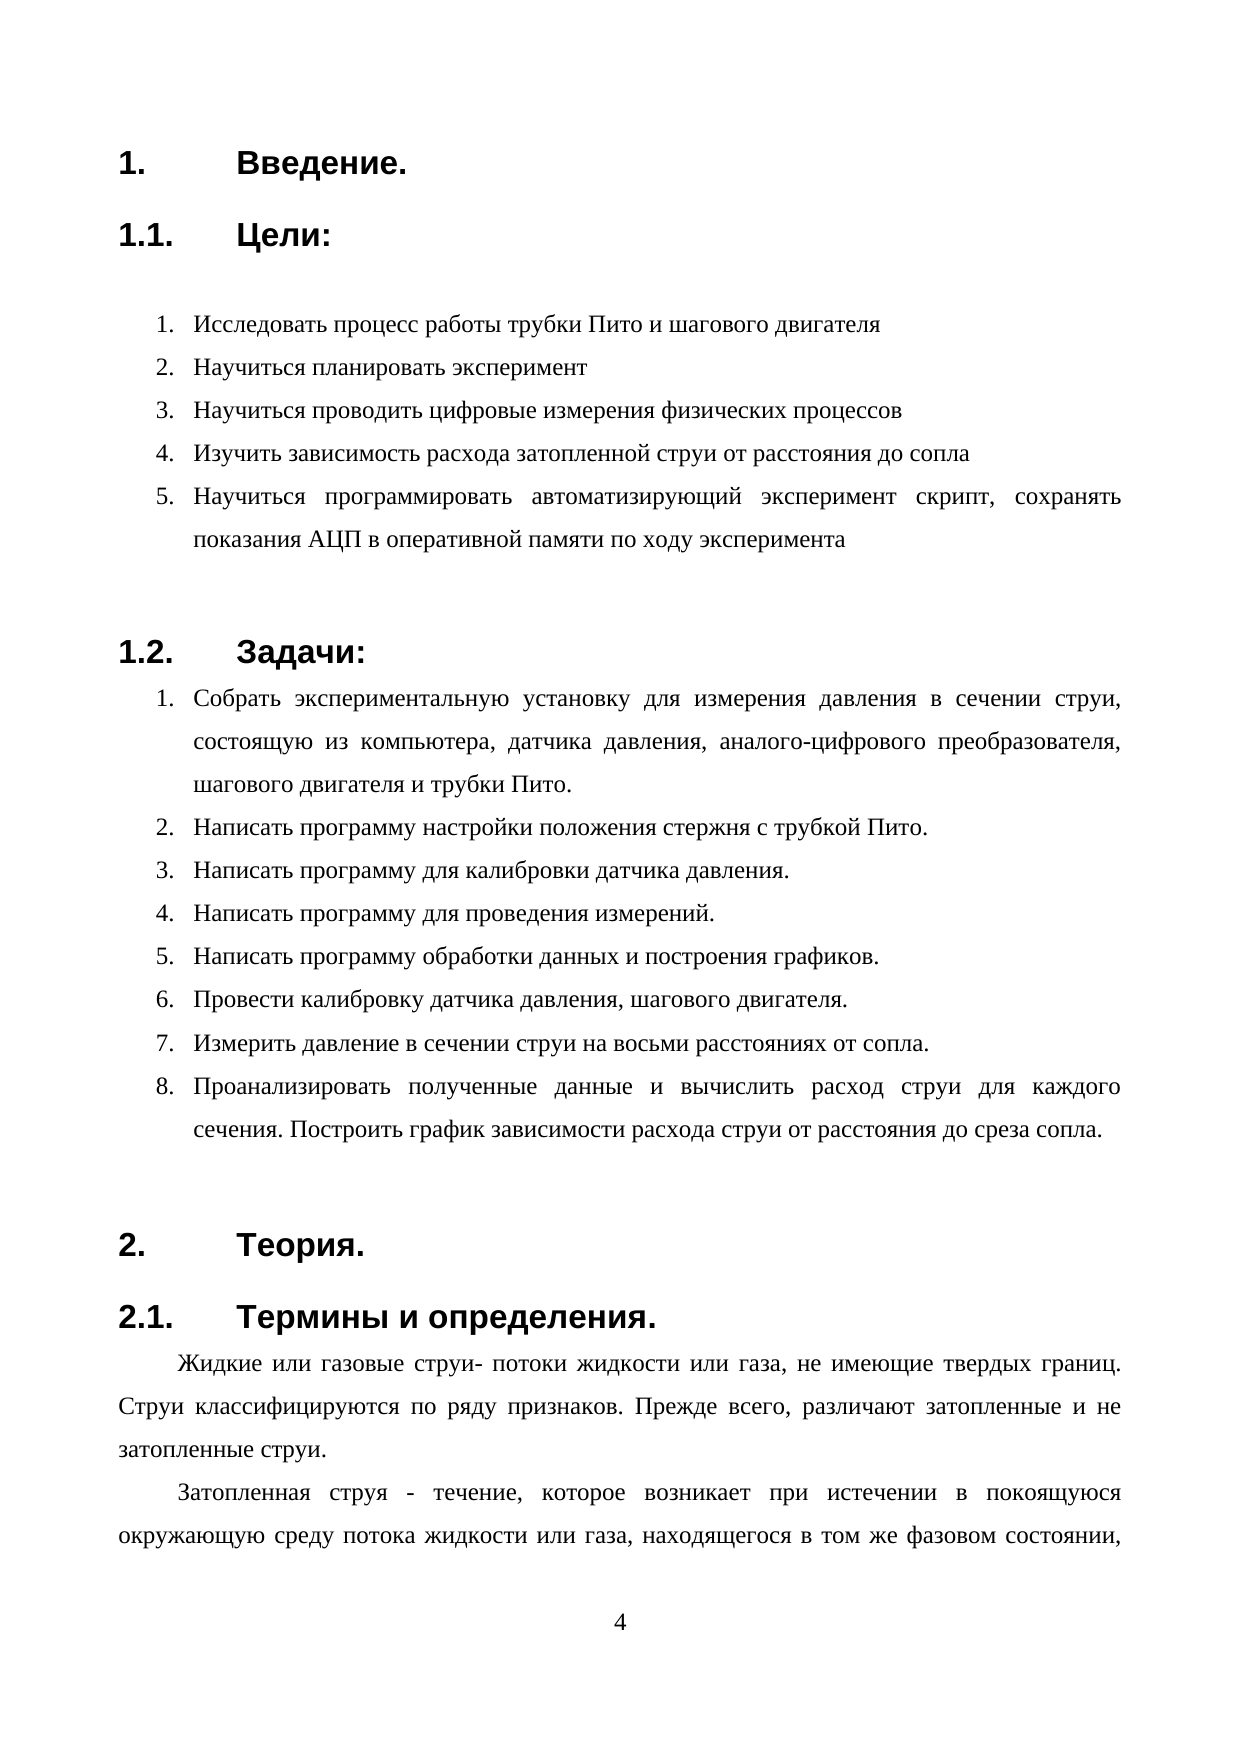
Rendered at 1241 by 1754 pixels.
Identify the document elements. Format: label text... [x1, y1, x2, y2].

subtitle Термины и определения. [118, 1297, 1122, 1335]
list Проанализировать полученные данные и вычислить расход струи для каждого сечения. Построить график зависимости расхода струи от расстояния до среза сопла. [156, 1071, 1122, 1143]
list Научиться программировать автоматизирующий эксперимент скрипт, сохранять показания АЦП в оперативной памяти по ходу эксперимента [156, 481, 1122, 553]
list Научиться планировать эксперимент [156, 352, 1122, 381]
subtitle Задачи: [118, 632, 1122, 670]
list Исследовать процесс работы трубки Пито и шагового двигателя [156, 309, 1122, 338]
list Написать программу для проведения измерений. [156, 898, 1122, 927]
list Изучить зависимость расхода затопленной струи от расстояния до сопла [156, 438, 1122, 467]
list Написать программу настройки положения стержня с трубкой Пито. [156, 812, 1122, 841]
list Измерить давление в сечении струи на восьми расстояниях от сопла. [156, 1028, 1122, 1056]
text Затопленная струя - течение, которое возникает при истечении в покоящуюся окружающую среду потока жидкости или газа, находящегося в том же фазовом состоянии, [118, 1477, 1122, 1549]
list Собрать экспериментальную установку для измерения давления в сечении струи, состоящую из компьютера, датчика давления, аналого-цифрового преобразователя, шагового двигателя и трубки Пито. [156, 683, 1122, 798]
list Написать программу обработки данных и построения графиков. [156, 941, 1122, 970]
list Написать программу для калибровки датчика давления. [156, 855, 1122, 884]
subtitle Введение. [118, 143, 1122, 182]
list Провести калибровку датчика давления, шагового двигателя. [156, 984, 1122, 1013]
subtitle Цели: [118, 215, 1122, 253]
subtitle Теория. [118, 1225, 1122, 1263]
text Жидкие или газовые струи- потоки жидкости или газа, не имеющие твердых границ. Струи классифицируются по ряду признаков. Прежде всего, различают затопленные и не затопленные струи. [118, 1348, 1122, 1463]
list Научиться проводить цифровые измерения физических процессов [156, 395, 1122, 424]
